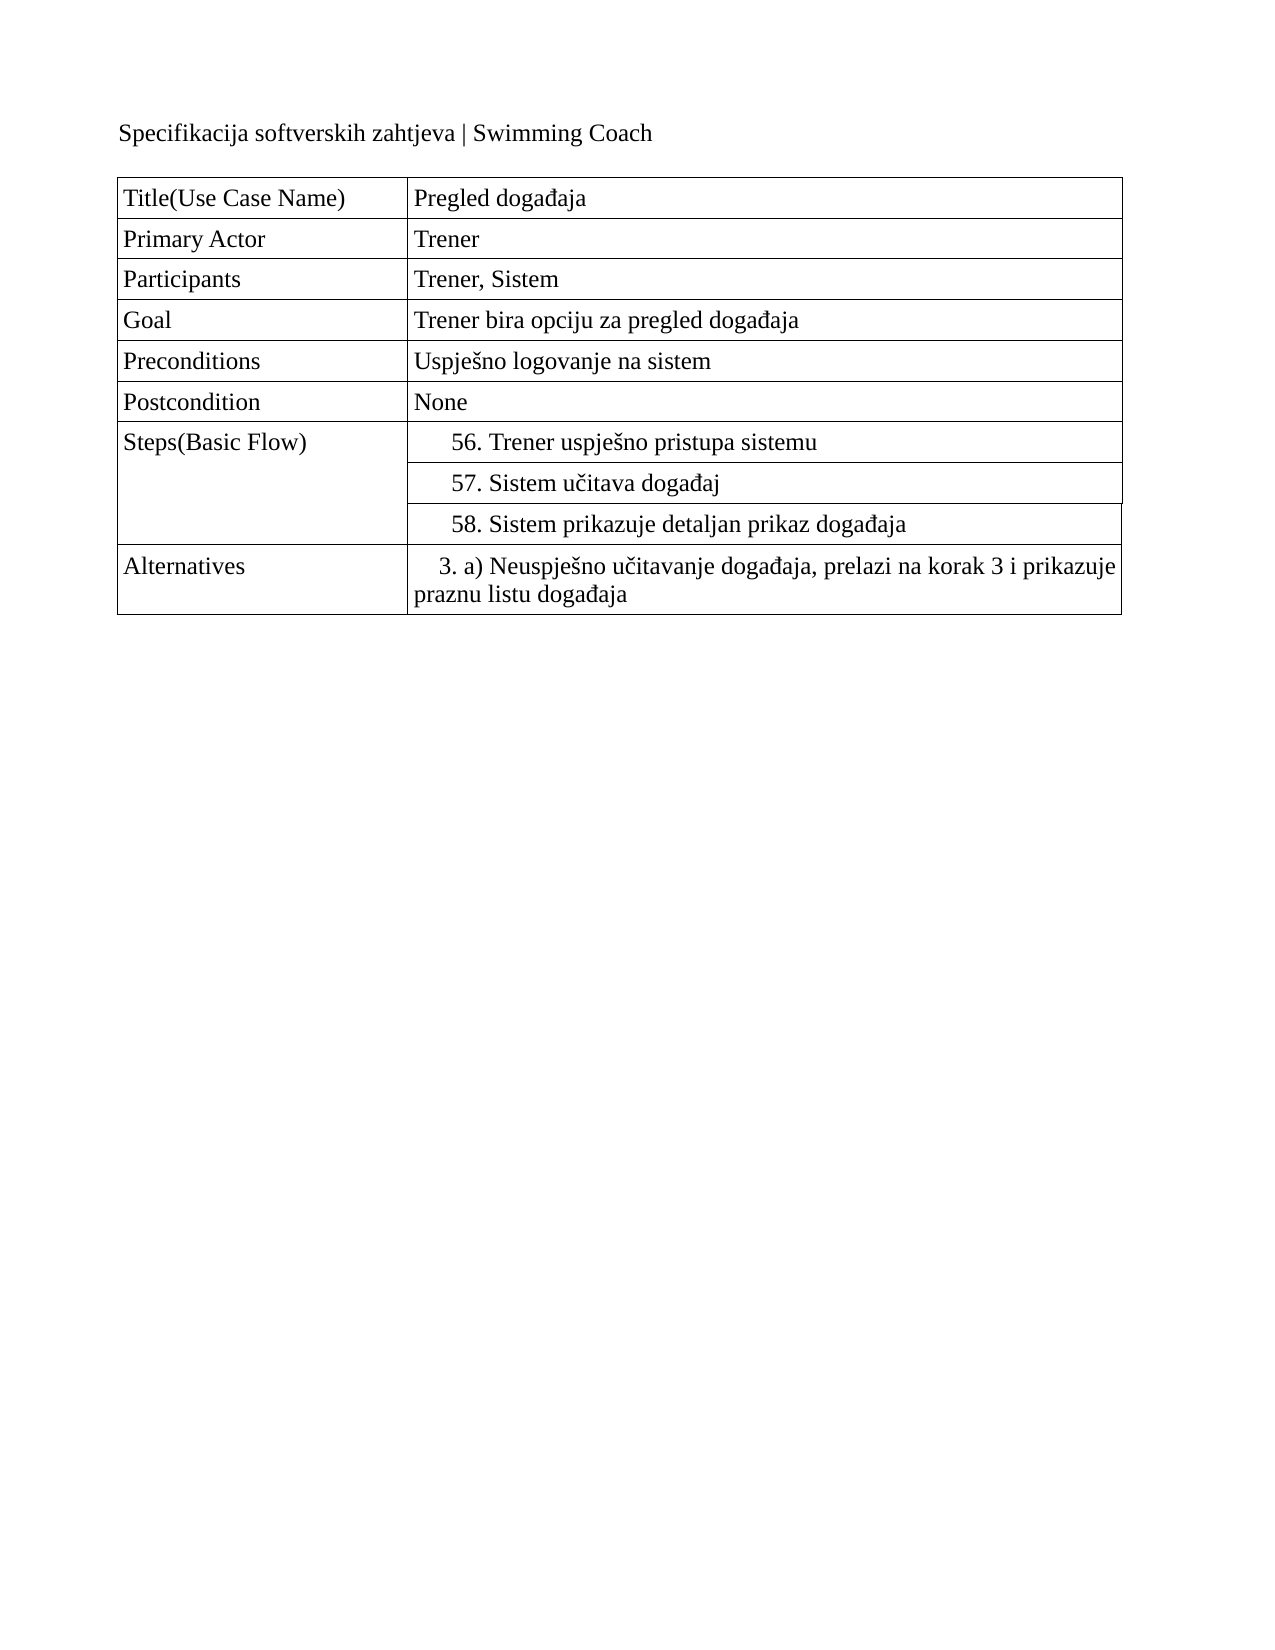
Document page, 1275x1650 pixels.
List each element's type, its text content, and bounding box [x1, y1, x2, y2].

table_cell Trener uspješno pristupa sistemu [408, 422, 1122, 462]
table_cell 3. a) Neuspješno učitavanje događaja, prelazi na korak 3 i prikazuje praznu listu događaja [408, 545, 1121, 614]
table_cell Alternatives [118, 545, 407, 614]
table_cell Postcondition [118, 382, 407, 421]
table_cell Participants [118, 259, 407, 299]
table_cell Trener bira opciju za pregled događaja [408, 300, 1122, 340]
table_cell Uspješno logovanje na sistem [408, 341, 1122, 381]
table_cell Steps(Basic Flow) [118, 422, 407, 544]
table_cell Trener [408, 219, 1122, 258]
table_cell Preconditions [118, 341, 407, 381]
table_cell Sistem učitava događaj [408, 463, 1122, 503]
table_header Pregled događaja [408, 178, 1122, 218]
table_cell Sistem prikazuje detaljan prikaz događaja [408, 504, 1121, 544]
table_cell Trener, Sistem [408, 259, 1122, 299]
table_header Title(Use Case Name) [118, 178, 407, 218]
table_cell Goal [118, 300, 407, 340]
table_cell None [408, 382, 1122, 421]
table_cell Primary Actor [118, 219, 407, 258]
